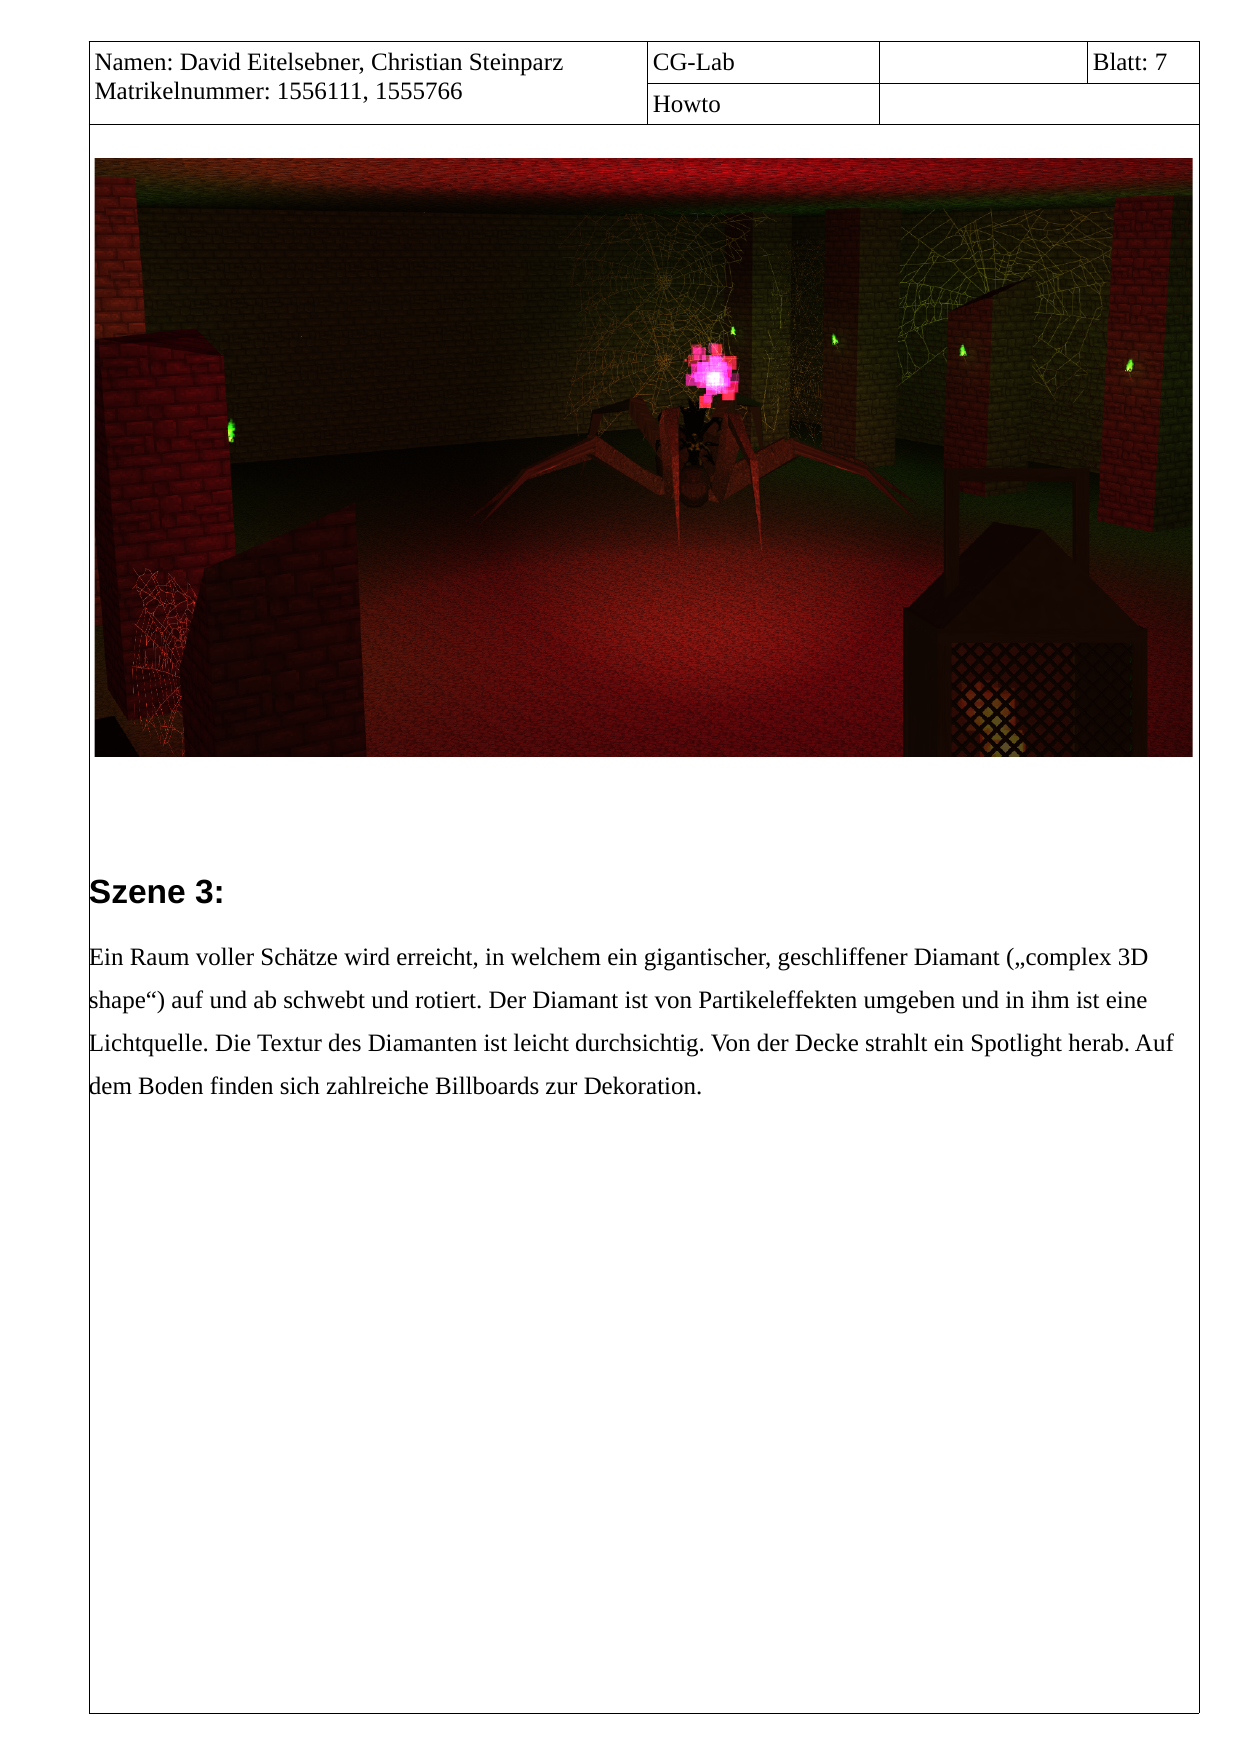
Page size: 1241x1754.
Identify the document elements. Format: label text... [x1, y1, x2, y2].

picture [94, 158, 1193, 757]
subtitle Szene 3: [90, 871, 1187, 910]
text Ein Raum voller Schätze wird erreicht, in welchem ein gigantischer, geschliffener Diamant („complex 3D shape“) auf und ab schwebt und rotiert. Der Diamant ist von Partikeleffekten umgeben und in ihm ist eine Lichtquelle. Die Textur des Diamanten ist leicht durchsichtig. Von der Decke strahlt ein Spotlight herab. Auf dem Boden finden sich zahlreiche Billboards zur Dekoration. [90, 942, 1187, 1100]
